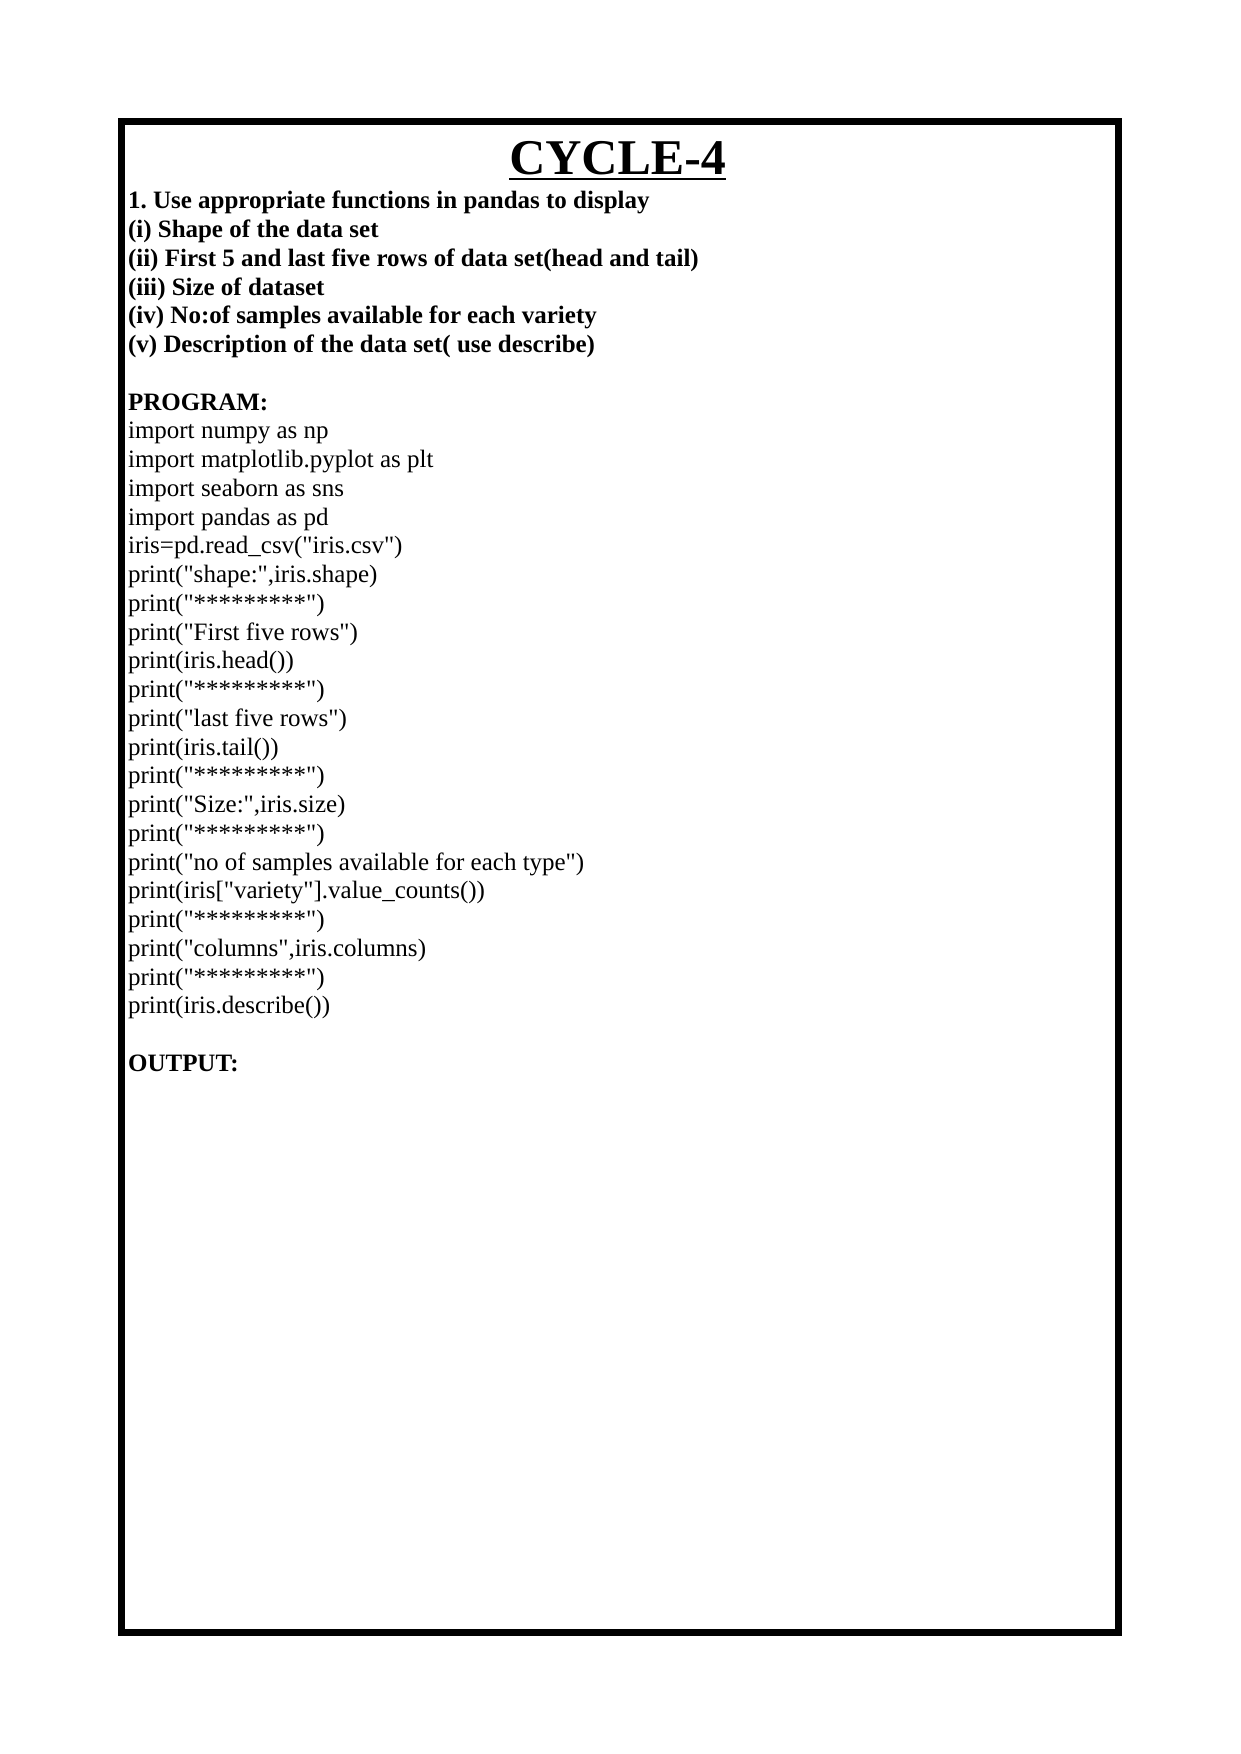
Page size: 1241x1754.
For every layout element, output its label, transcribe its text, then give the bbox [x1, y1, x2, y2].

text import numpy as np [128, 415, 1112, 444]
text import matplotlib.pyplot as plt [128, 444, 1112, 473]
text print("Size:",iris.size) [128, 789, 1112, 818]
text CYCLE-4 [128, 128, 1112, 185]
text iris=pd.read_csv("iris.csv") [128, 530, 1112, 559]
text print("last five rows") [128, 703, 1112, 732]
text print(iris.head()) [128, 645, 1112, 674]
text (i) Shape of the data set [128, 214, 1112, 243]
text print(iris.tail()) [128, 732, 1112, 760]
text print("First five rows") [128, 617, 1112, 645]
text import seaborn as sns [128, 473, 1112, 502]
text (iv) No:of samples available for each variety [128, 300, 1112, 329]
text (ii) First 5 and last five rows of data set(head and tail) [128, 243, 1112, 272]
text print("*********") [128, 588, 1112, 617]
text import pandas as pd [128, 502, 1112, 530]
text print(iris.describe()) [128, 990, 1112, 1019]
text print("*********") [128, 818, 1112, 847]
text print("*********") [128, 904, 1112, 933]
text print("shape:",iris.shape) [128, 559, 1112, 588]
text print("*********") [128, 760, 1112, 789]
text (v) Description of the data set( use describe) [128, 329, 1112, 358]
text print("*********") [128, 674, 1112, 703]
text print("no of samples available for each type") [128, 847, 1112, 875]
text 1. Use appropriate functions in pandas to display [128, 185, 1112, 214]
text print(iris["variety"].value_counts()) [128, 875, 1112, 904]
text print("*********") [128, 962, 1112, 990]
text OUTPUT: [128, 1048, 1112, 1077]
text PROGRAM: [128, 387, 1112, 415]
text print("columns",iris.columns) [128, 933, 1112, 962]
text (iii) Size of dataset [128, 272, 1112, 300]
